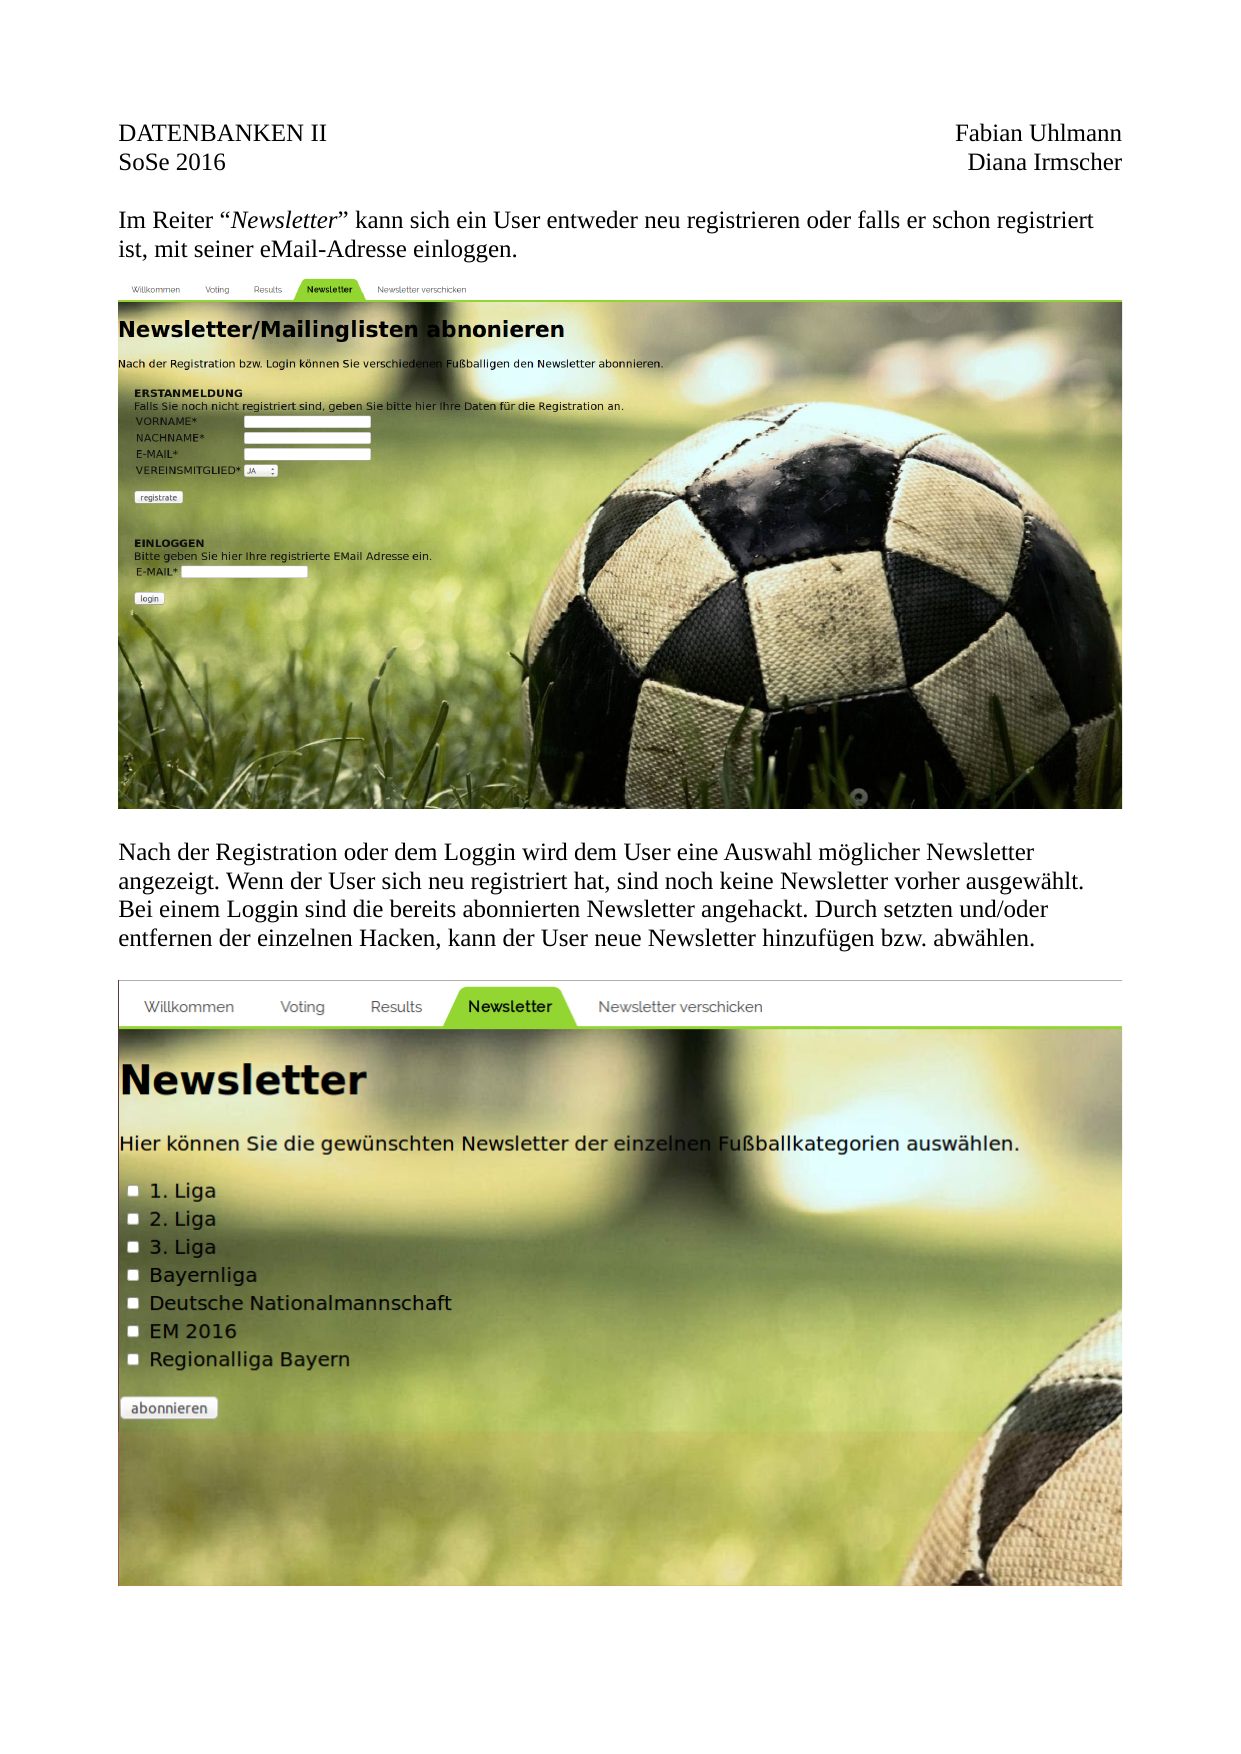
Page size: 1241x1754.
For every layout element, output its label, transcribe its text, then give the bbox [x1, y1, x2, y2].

picture [118, 980, 1123, 1586]
picture [118, 277, 1123, 809]
text Nach der Registration oder dem Loggin wird dem User eine Auswahl möglicher Newsletter angezeigt. Wenn der User sich neu registriert hat, sind noch keine Newsletter vorher ausgewählt. Bei einem Loggin sind die bereits abonnierten Newsletter angehackt. Durch setzten und/oder entfernen der einzelnen Hacken, kann der User neue Newsletter hinzufügen bzw. abwählen. [118, 837, 1122, 952]
text Im Reiter “Newsletter” kann sich ein User entweder neu registrieren oder falls er schon registriert ist, mit seiner eMail-Adresse einloggen. [118, 205, 1122, 263]
